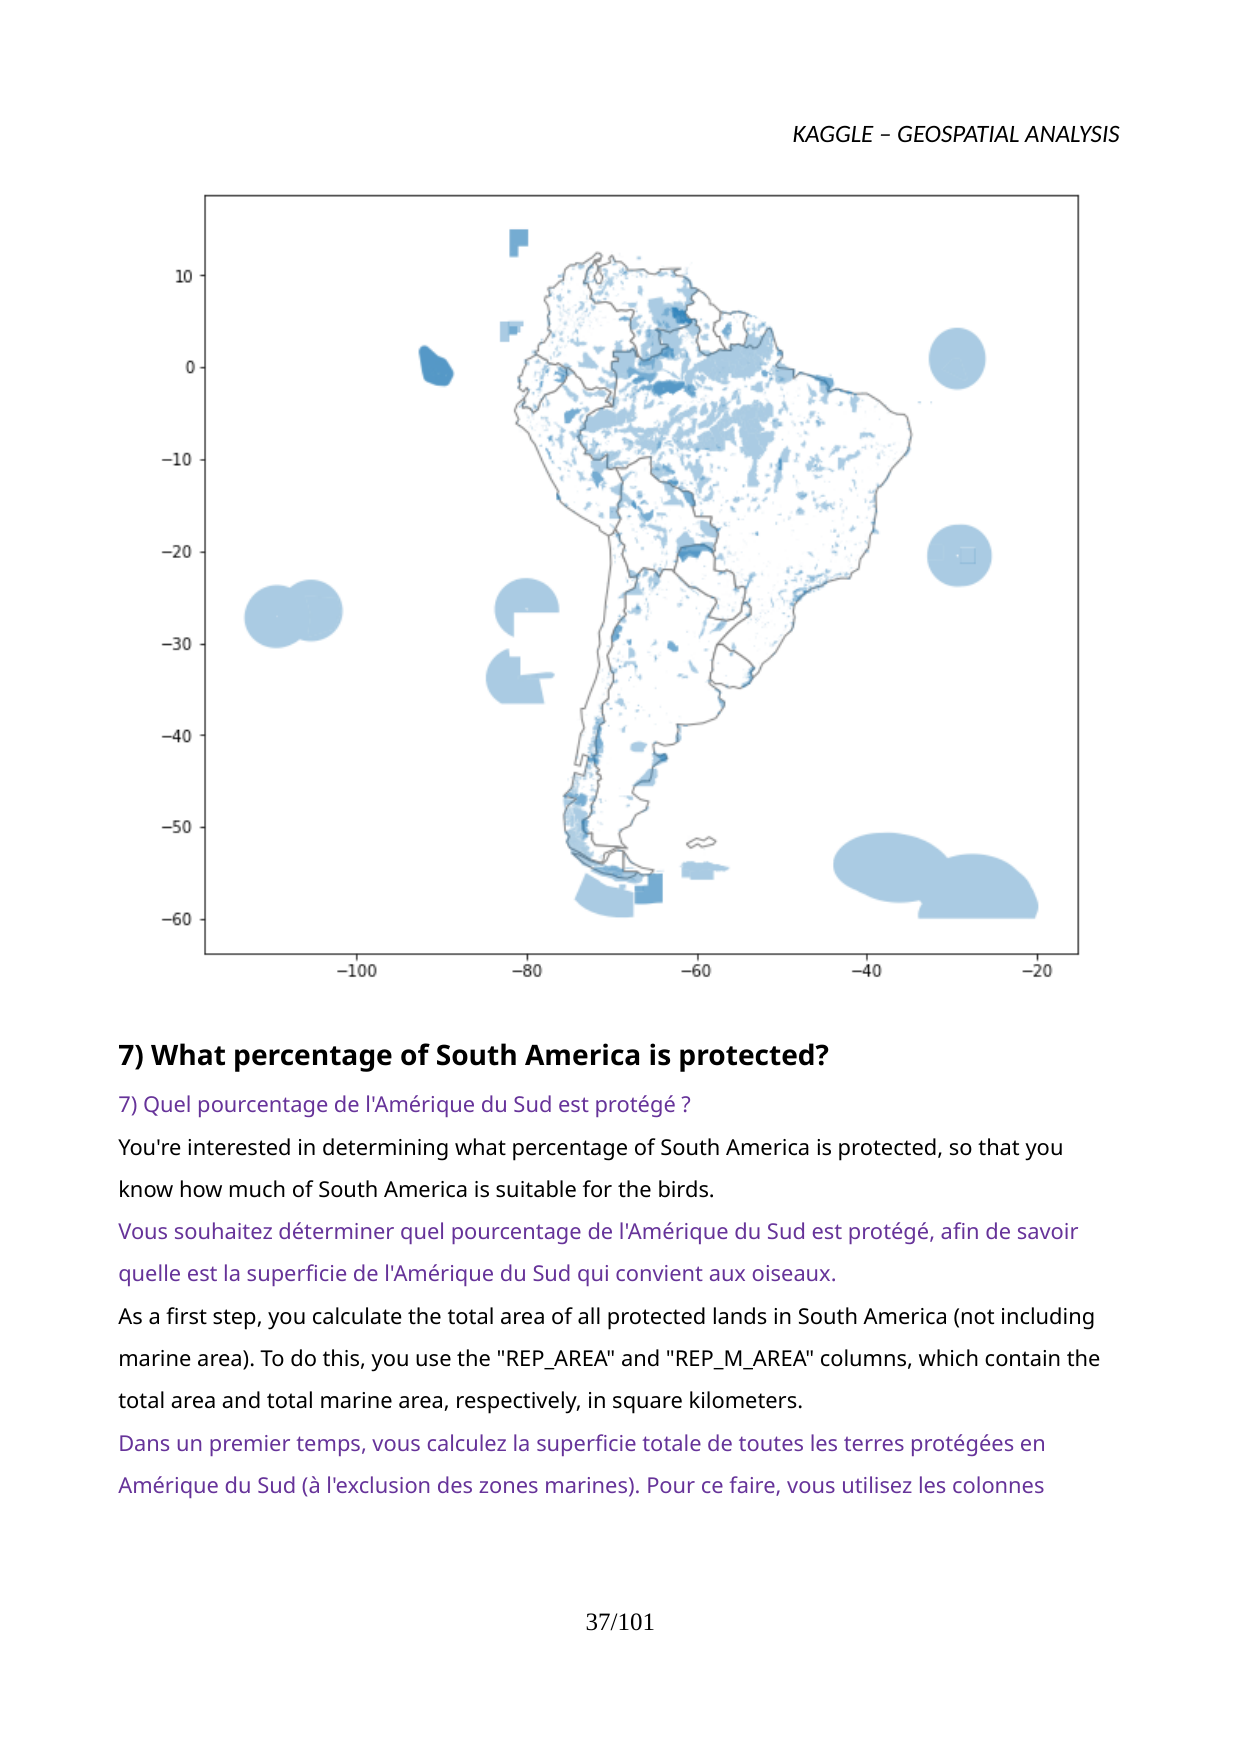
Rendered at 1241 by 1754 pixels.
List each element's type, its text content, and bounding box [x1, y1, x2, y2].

text Vous souhaitez déterminer quel pourcentage de l'Amérique du Sud est protégé, afin de savoir quelle est la superficie de l'Amérique du Sud qui convient aux oiseaux. [118, 1216, 1122, 1288]
picture [131, 178, 1109, 988]
text You're interested in determining what percentage of South America is protected, so that you know how much of South America is suitable for the birds. [118, 1132, 1122, 1204]
subtitle 7) What percentage of South America is protected? [118, 1035, 1122, 1073]
text Dans un premier temps, vous calculez la superficie totale de toutes les terres protégées en Amérique du Sud (à l'exclusion des zones marines). Pour ce faire, vous utilisez les colonnes [118, 1428, 1122, 1500]
text As a first step, you calculate the total area of all protected lands in South America (not including marine area). To do this, you use the "REP_AREA" and "REP_M_AREA" columns, which contain the total area and total marine area, respectively, in square kilometers. [118, 1301, 1122, 1415]
text 7) Quel pourcentage de l'Amérique du Sud est protégé ? [118, 1089, 1122, 1119]
